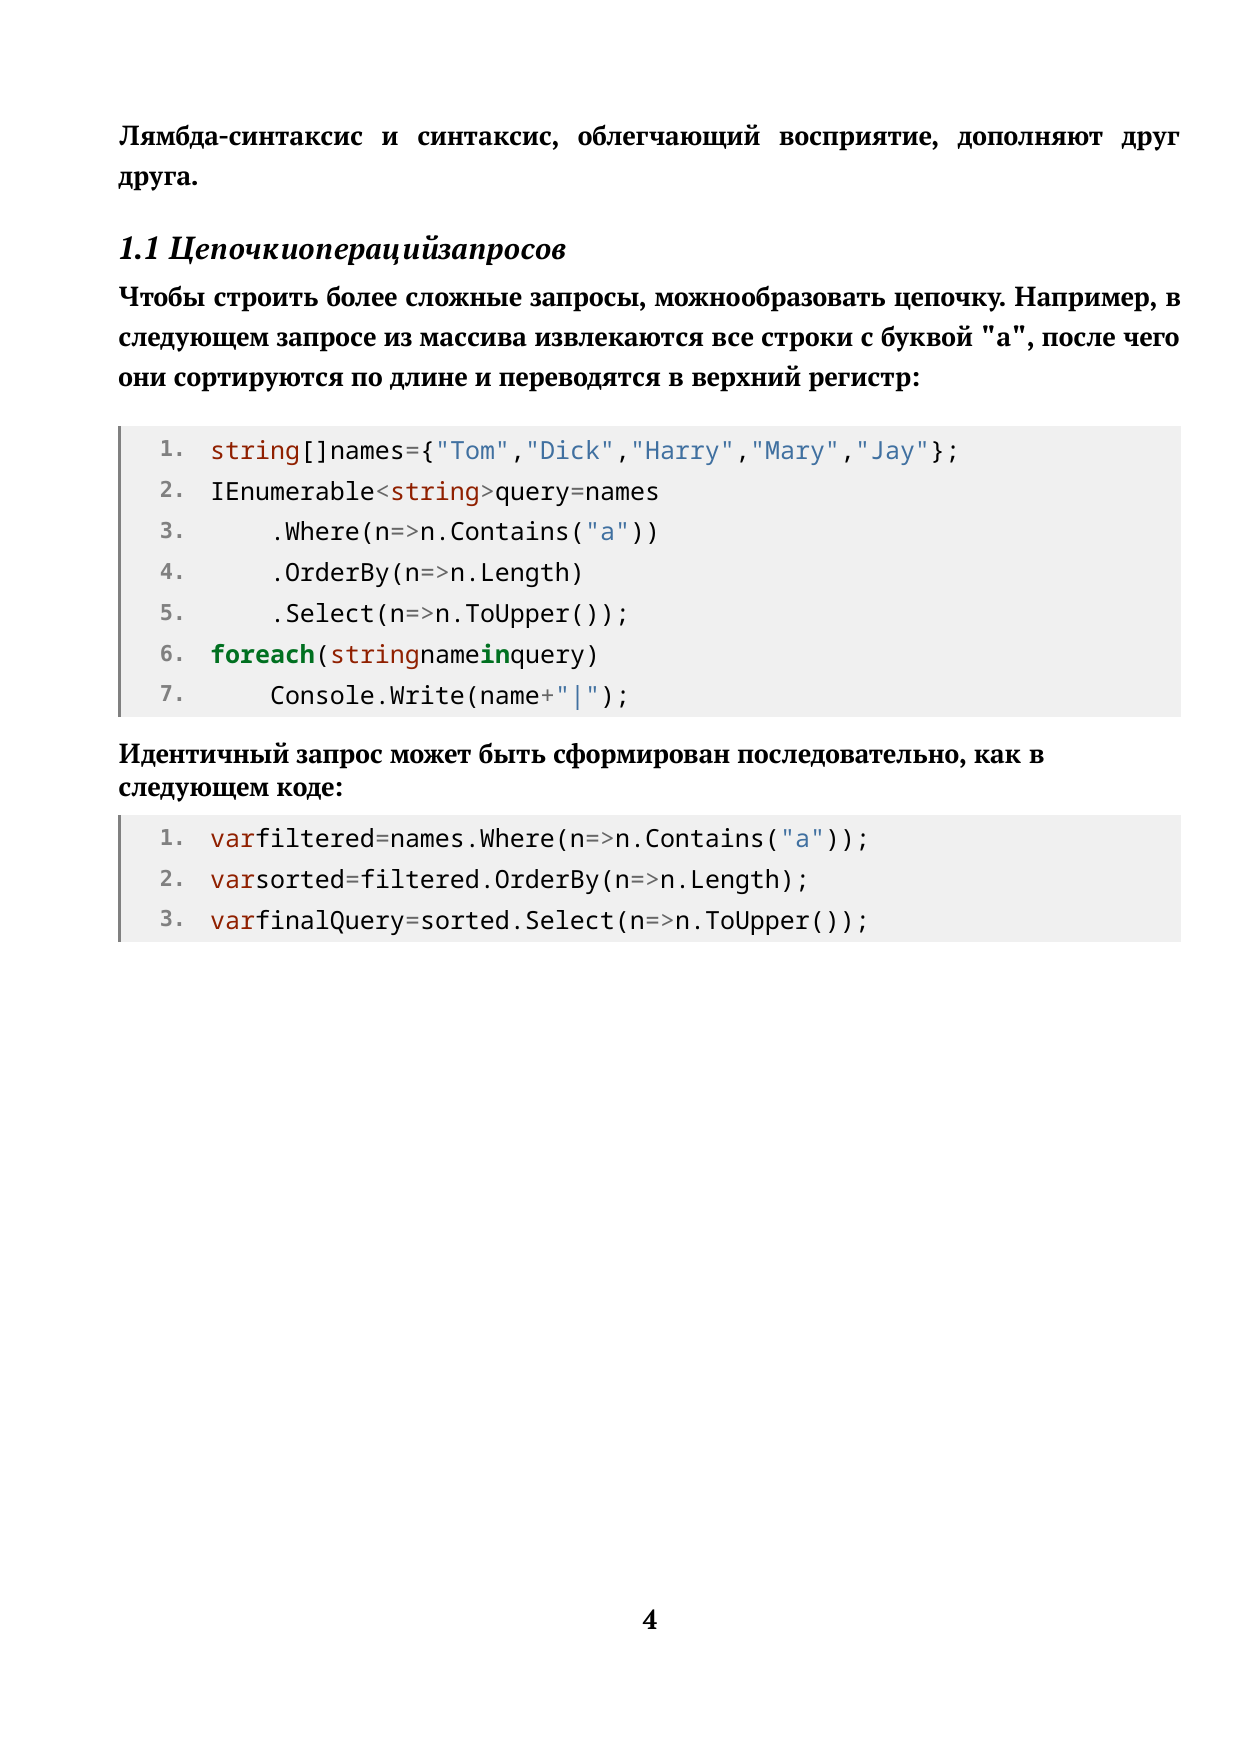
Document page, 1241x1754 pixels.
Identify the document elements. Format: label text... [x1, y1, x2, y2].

list Console.Write(name+"|"); [121, 671, 1181, 717]
list string[]names={"Tom","Dick","Harry","Mary","Jay"}; [121, 426, 1181, 466]
list .OrderBy(n=>n.Length) [121, 549, 1181, 589]
list IEnumerable<string>query=names [121, 467, 1181, 507]
list varfinalQuery=sorted.Select(n=>n.ToUpper()); [121, 896, 1181, 942]
subtitle 1.1 Цепочкиоперацийзапросов [118, 228, 1181, 267]
text Лямбда-синтаксис и синтаксис, облегчающий восприятие, дополняют друг друга. [118, 118, 1181, 192]
list .Select(n=>n.ToUpper()); [121, 590, 1181, 630]
text Чтобы строить более сложные запросы, можнообразовать цепочку. Например, в следующем запросе из массива извлекаются все строки с буквой "а", после чего они сортируются по длине и переводятся в верхний регистр: [118, 279, 1181, 393]
list foreach(stringnameinquery) [121, 631, 1181, 671]
list varfiltered=names.Where(n=>n.Contains("а")); [121, 815, 1181, 855]
list varsorted=filtered.OrderBy(n=>n.Length); [121, 856, 1181, 896]
list .Where(n=>n.Contains("а")) [121, 508, 1181, 548]
text Идентичный запрос может быть сформирован последовательно, как в следующем коде: [118, 736, 1181, 803]
